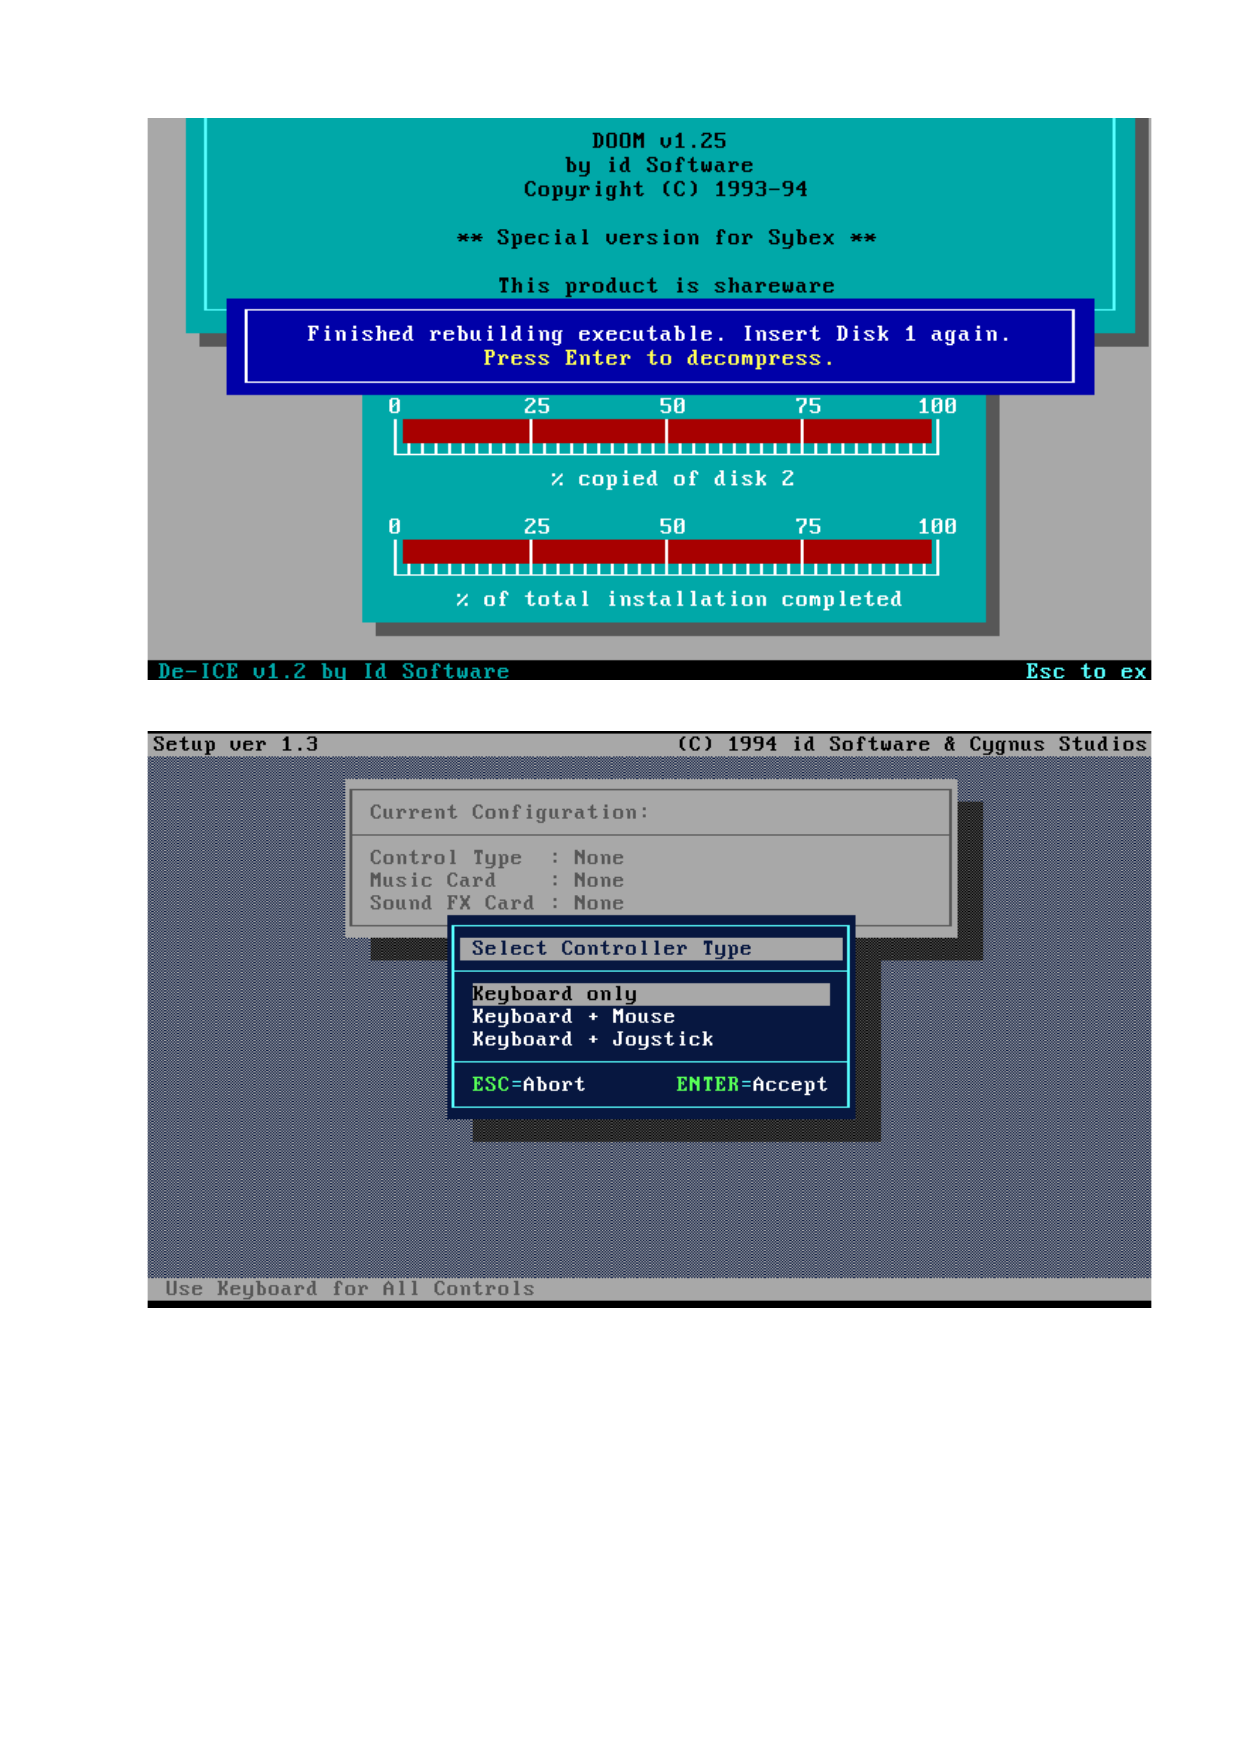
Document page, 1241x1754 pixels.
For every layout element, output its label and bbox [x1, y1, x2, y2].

picture [147, 731, 1152, 1308]
picture [147, 118, 1152, 680]
